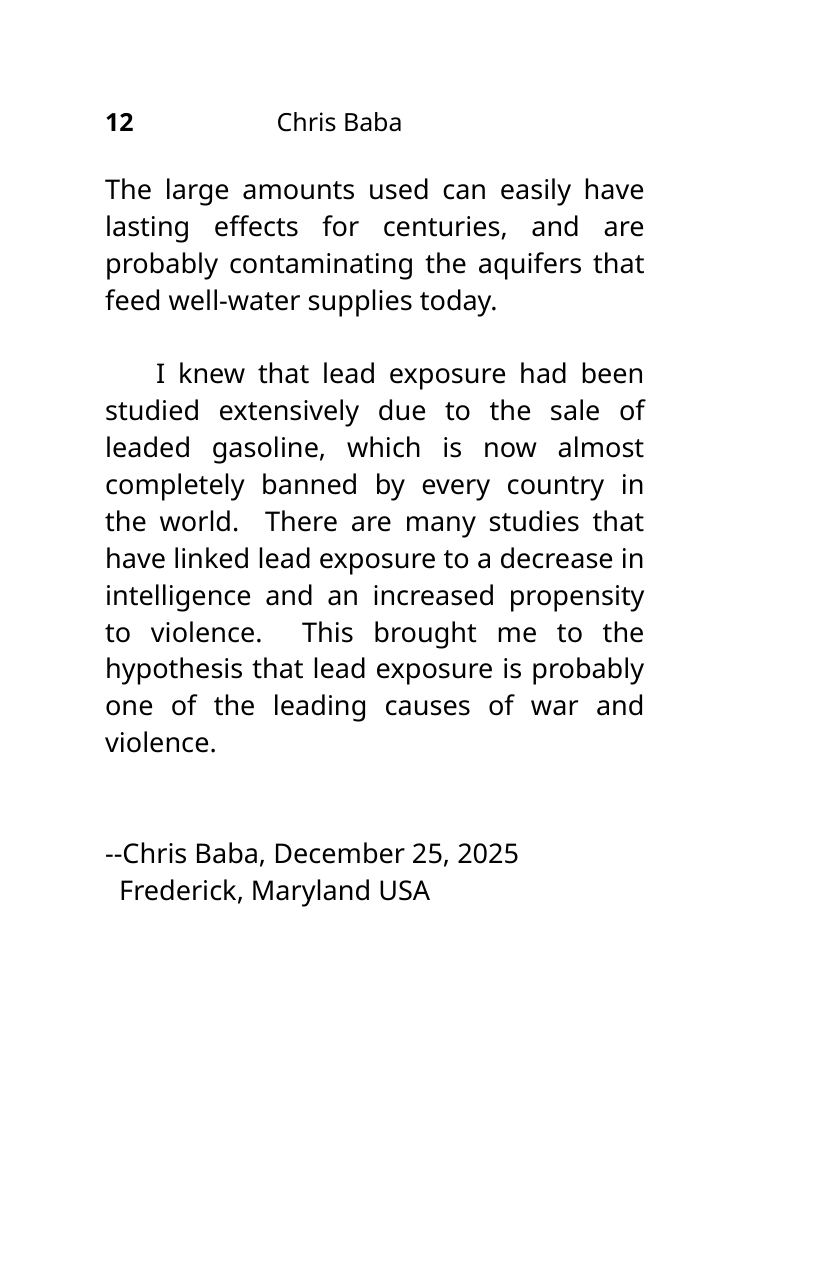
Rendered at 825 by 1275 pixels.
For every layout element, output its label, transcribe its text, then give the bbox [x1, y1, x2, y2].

text Frederick, Maryland USA [105, 871, 645, 908]
text I knew that lead exposure had been studied extensively due to the sale of leaded gasoline, which is now almost completely banned by every country in the world. There are many studies that have linked lead exposure to a decrease in intelligence and an increased propensity to violence. This brought me to the hypothesis that lead exposure is probably one of the leading causes of war and violence. [105, 355, 645, 761]
text The large amounts used can easily have lasting effects for centuries, and are probably contaminating the aquifers that feed well-water supplies today. [105, 171, 645, 318]
text --Chris Baba, December 25, 2025 [105, 834, 645, 871]
